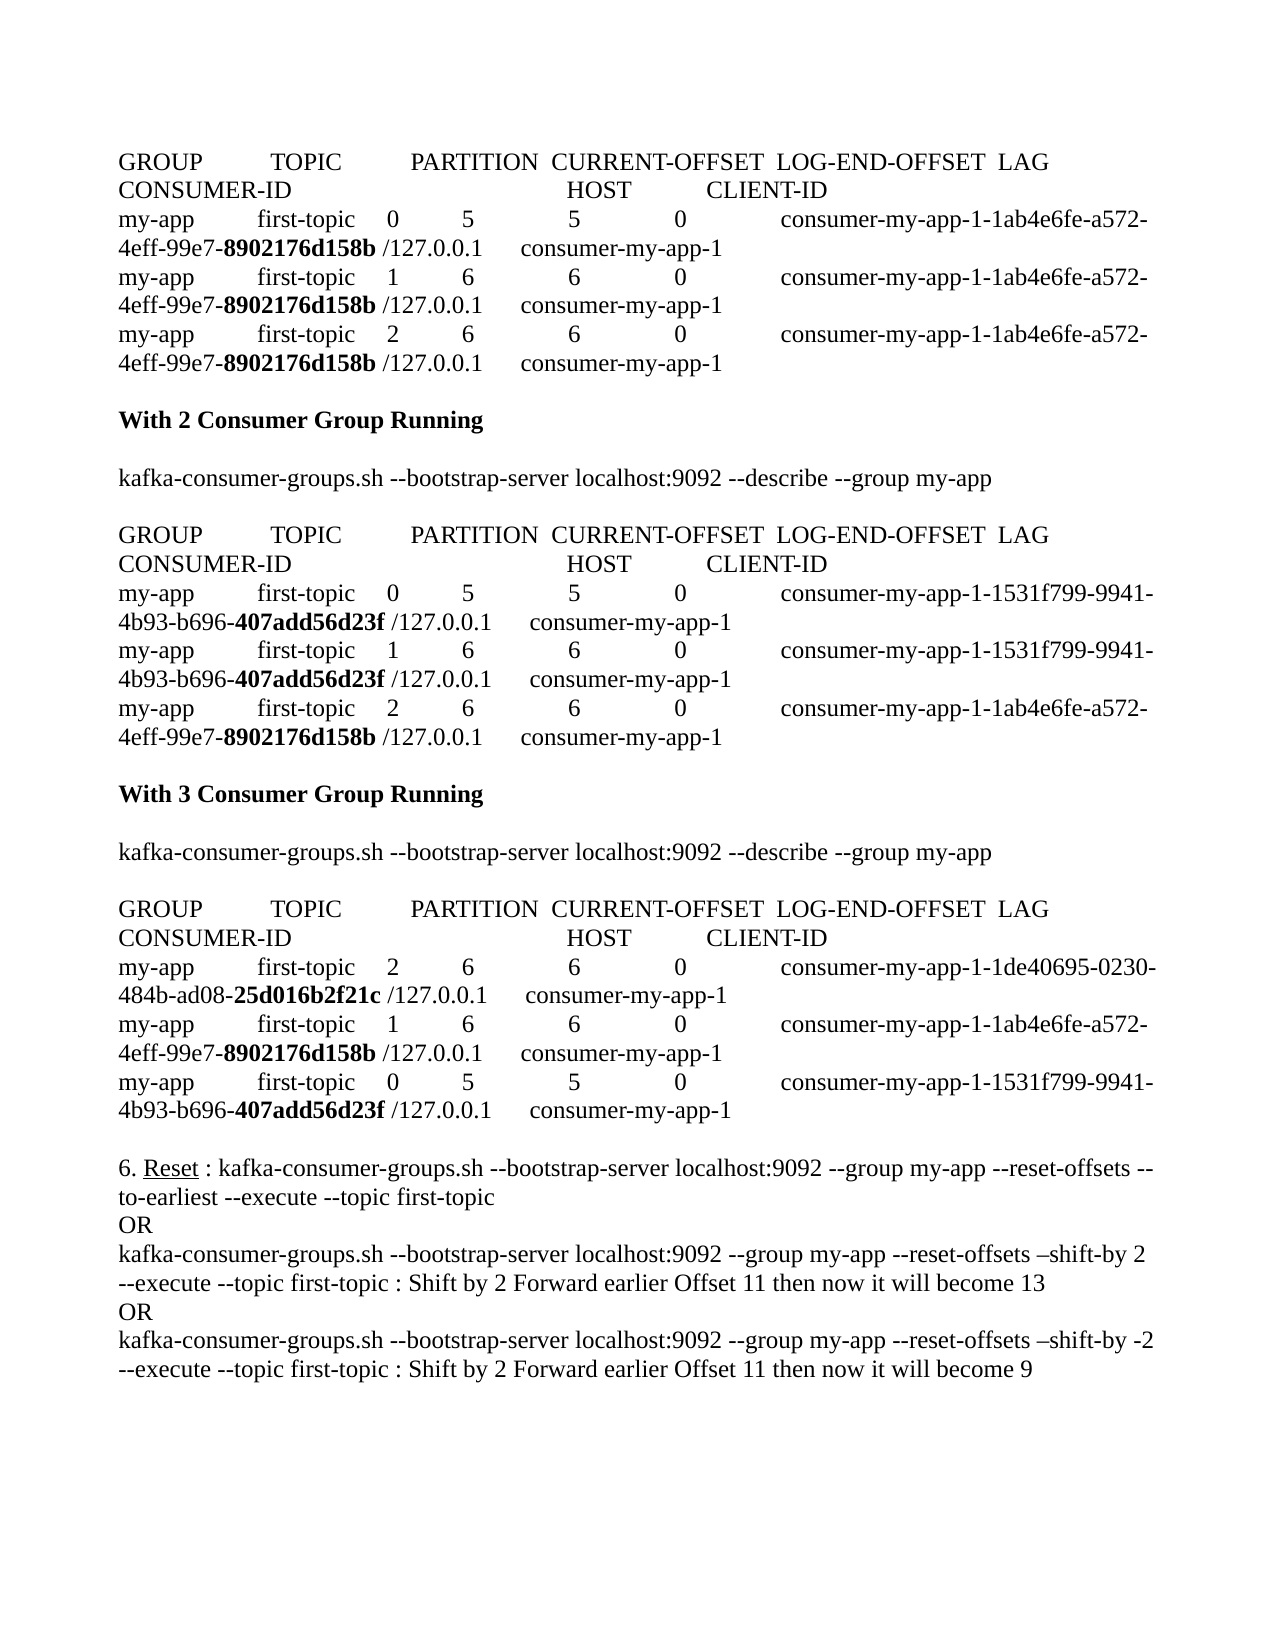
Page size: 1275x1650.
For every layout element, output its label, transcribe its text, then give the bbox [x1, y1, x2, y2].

text GROUP TOPIC PARTITION CURRENT-OFFSET LOG-END-OFFSET LAG CONSUMER-ID HOST CLIENT-ID [118, 521, 1157, 578]
text GROUP TOPIC PARTITION CURRENT-OFFSET LOG-END-OFFSET LAG CONSUMER-ID HOST CLIENT-ID [118, 894, 1157, 952]
text OR [118, 1211, 1157, 1239]
text my-app first-topic 1 6 6 0 consumer-my-app-1-1ab4e6fe-a572-4eff-99e7-8902176d158b /127.0.0.1 consumer-my-app-1 [118, 262, 1157, 319]
text my-app first-topic 2 6 6 0 consumer-my-app-1-1de40695-0230-484b-ad08-25d016b2f21c /127.0.0.1 consumer-my-app-1 [118, 952, 1157, 1009]
text With 2 Consumer Group Running [118, 406, 1157, 434]
text kafka-consumer-groups.sh --bootstrap-server localhost:9092 --describe --group my-app [118, 837, 1157, 866]
text With 3 Consumer Group Running [118, 779, 1157, 808]
text my-app first-topic 1 6 6 0 consumer-my-app-1-1531f799-9941-4b93-b696-407add56d23f /127.0.0.1 consumer-my-app-1 [118, 636, 1157, 693]
text my-app first-topic 2 6 6 0 consumer-my-app-1-1ab4e6fe-a572-4eff-99e7-8902176d158b /127.0.0.1 consumer-my-app-1 [118, 693, 1157, 751]
text my-app first-topic 0 5 5 0 consumer-my-app-1-1531f799-9941-4b93-b696-407add56d23f /127.0.0.1 consumer-my-app-1 [118, 578, 1157, 636]
text my-app first-topic 2 6 6 0 consumer-my-app-1-1ab4e6fe-a572-4eff-99e7-8902176d158b /127.0.0.1 consumer-my-app-1 [118, 319, 1157, 377]
text kafka-consumer-groups.sh --bootstrap-server localhost:9092 --group my-app --reset-offsets –shift-by -2 --execute --topic first-topic : Shift by 2 Forward earlier Offset 11 then now it will become 9 [118, 1326, 1157, 1383]
text my-app first-topic 0 5 5 0 consumer-my-app-1-1ab4e6fe-a572-4eff-99e7-8902176d158b /127.0.0.1 consumer-my-app-1 [118, 204, 1157, 262]
text kafka-consumer-groups.sh --bootstrap-server localhost:9092 --describe --group my-app [118, 463, 1157, 492]
text OR [118, 1297, 1157, 1326]
text 6. Reset : kafka-consumer-groups.sh --bootstrap-server localhost:9092 --group my-app --reset-offsets --to-earliest --execute --topic first-topic [118, 1153, 1157, 1211]
text my-app first-topic 0 5 5 0 consumer-my-app-1-1531f799-9941-4b93-b696-407add56d23f /127.0.0.1 consumer-my-app-1 [118, 1067, 1157, 1124]
text GROUP TOPIC PARTITION CURRENT-OFFSET LOG-END-OFFSET LAG CONSUMER-ID HOST CLIENT-ID [118, 147, 1157, 204]
text kafka-consumer-groups.sh --bootstrap-server localhost:9092 --group my-app --reset-offsets –shift-by 2 --execute --topic first-topic : Shift by 2 Forward earlier Offset 11 then now it will become 13 [118, 1239, 1157, 1297]
text my-app first-topic 1 6 6 0 consumer-my-app-1-1ab4e6fe-a572-4eff-99e7-8902176d158b /127.0.0.1 consumer-my-app-1 [118, 1009, 1157, 1067]
